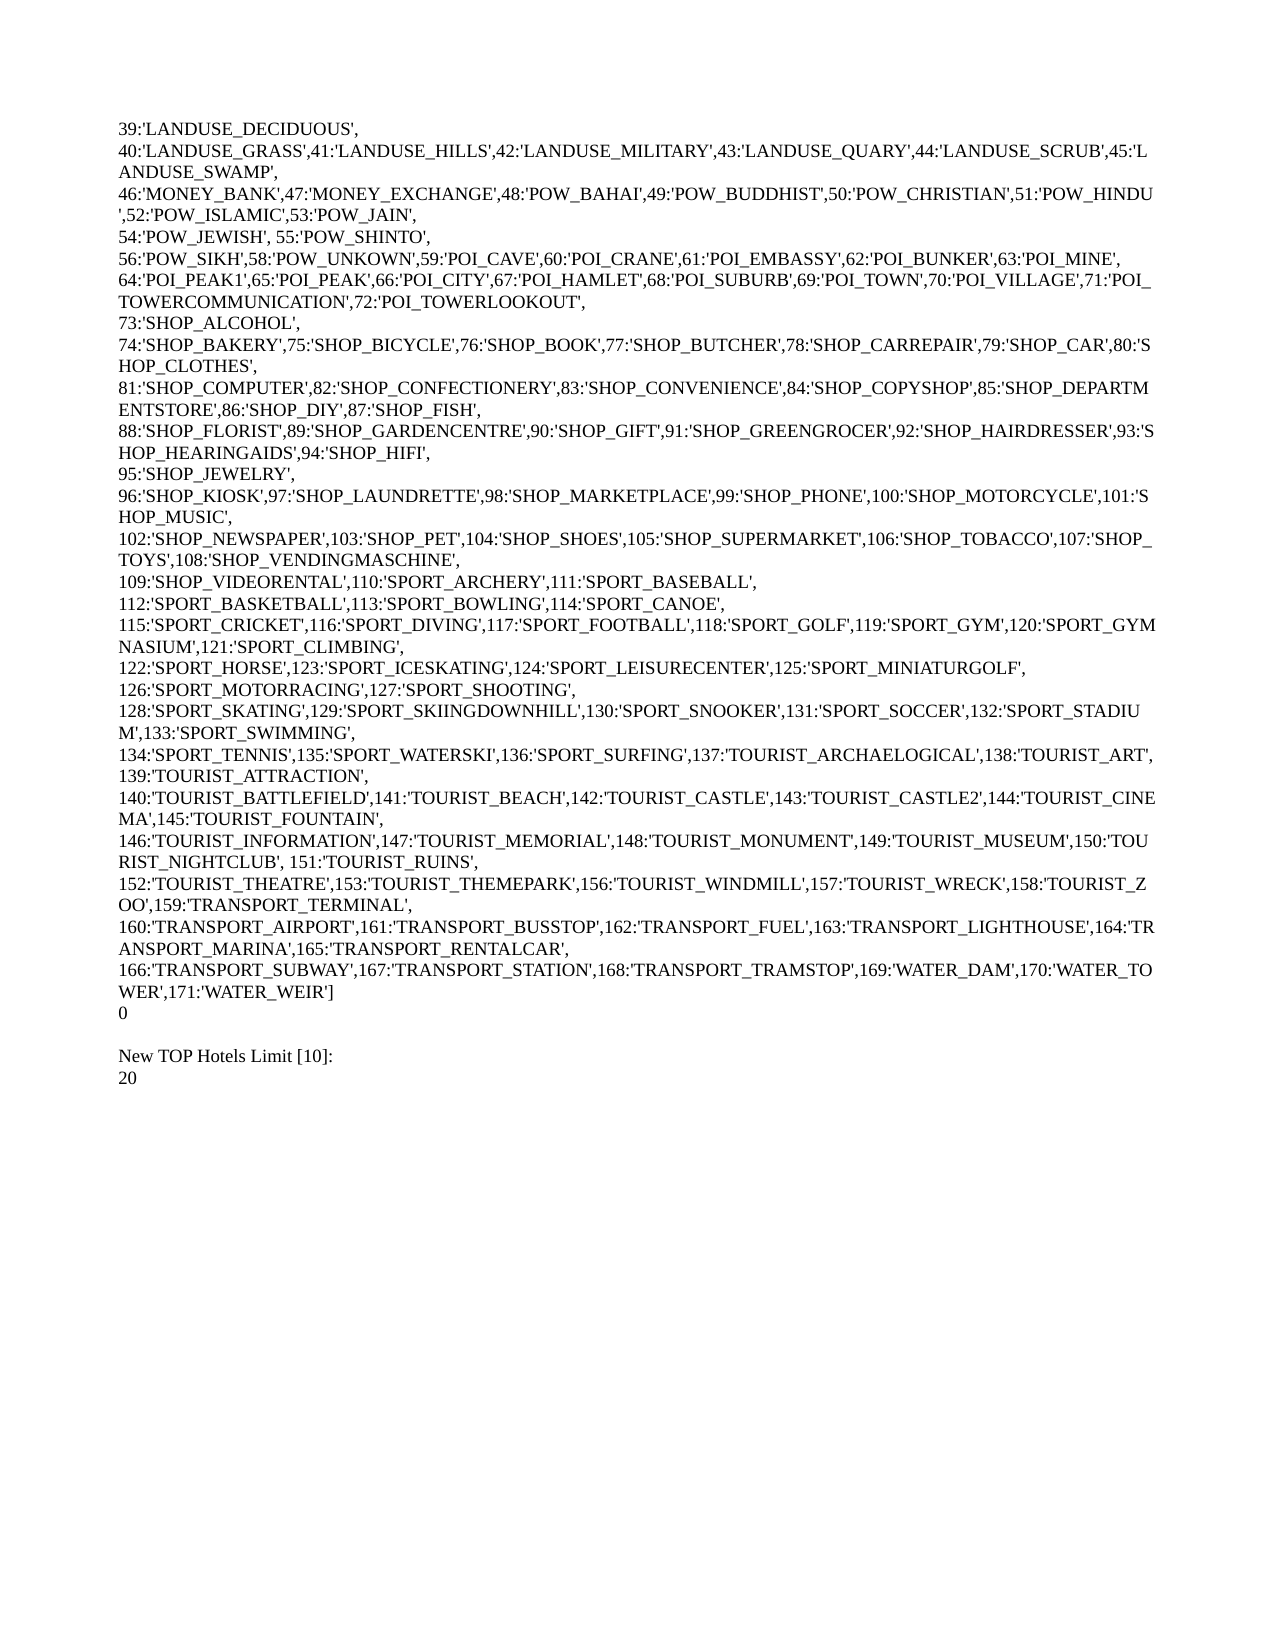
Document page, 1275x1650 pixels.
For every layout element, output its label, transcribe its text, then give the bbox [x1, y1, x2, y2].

text 122:'SPORT_HORSE',123:'SPORT_ICESKATING',124:'SPORT_LEISURECENTER',125:'SPORT_MINIATURGOLF', 126:'SPORT_MOTORRACING',127:'SPORT_SHOOTING', [118, 657, 1157, 700]
text 46:'MONEY_BANK',47:'MONEY_EXCHANGE',48:'POW_BAHAI',49:'POW_BUDDHIST',50:'POW_CHRISTIAN',51:'POW_HINDU',52:'POW_ISLAMIC',53:'POW_JAIN', [118, 183, 1157, 226]
text 81:'SHOP_COMPUTER',82:'SHOP_CONFECTIONERY',83:'SHOP_CONVENIENCE',84:'SHOP_COPYSHOP',85:'SHOP_DEPARTMENTSTORE',86:'SHOP_DIY',87:'SHOP_FISH', [118, 377, 1157, 420]
text 134:'SPORT_TENNIS',135:'SPORT_WATERSKI',136:'SPORT_SURFING',137:'TOURIST_ARCHAELOGICAL',138:'TOURIST_ART',139:'TOURIST_ATTRACTION', [118, 743, 1157, 787]
text 140:'TOURIST_BATTLEFIELD',141:'TOURIST_BEACH',142:'TOURIST_CASTLE',143:'TOURIST_CASTLE2',144:'TOURIST_CINEMA',145:'TOURIST_FOUNTAIN', [118, 787, 1157, 830]
text 166:'TRANSPORT_SUBWAY',167:'TRANSPORT_STATION',168:'TRANSPORT_TRAMSTOP',169:'WATER_DAM',170:'WATER_TOWER',171:'WATER_WEIR'] [118, 959, 1157, 1002]
text 102:'SHOP_NEWSPAPER',103:'SHOP_PET',104:'SHOP_SHOES',105:'SHOP_SUPERMARKET',106:'SHOP_TOBACCO',107:'SHOP_TOYS',108:'SHOP_VENDINGMASCHINE', [118, 528, 1157, 571]
text 115:'SPORT_CRICKET',116:'SPORT_DIVING',117:'SPORT_FOOTBALL',118:'SPORT_GOLF',119:'SPORT_GYM',120:'SPORT_GYMNASIUM',121:'SPORT_CLIMBING', [118, 614, 1157, 657]
text 160:'TRANSPORT_AIRPORT',161:'TRANSPORT_BUSSTOP',162:'TRANSPORT_FUEL',163:'TRANSPORT_LIGHTHOUSE',164:'TRANSPORT_MARINA',165:'TRANSPORT_RENTALCAR', [118, 916, 1157, 959]
text 95:'SHOP_JEWELRY', 96:'SHOP_KIOSK',97:'SHOP_LAUNDRETTE',98:'SHOP_MARKETPLACE',99:'SHOP_PHONE',100:'SHOP_MOTORCYCLE',101:'SHOP_MUSIC', [118, 463, 1157, 528]
text 152:'TOURIST_THEATRE',153:'TOURIST_THEMEPARK',156:'TOURIST_WINDMILL',157:'TOURIST_WRECK',158:'TOURIST_ZOO',159:'TRANSPORT_TERMINAL', [118, 873, 1157, 916]
text 39:'LANDUSE_DECIDUOUS', 40:'LANDUSE_GRASS',41:'LANDUSE_HILLS',42:'LANDUSE_MILITARY',43:'LANDUSE_QUARY',44:'LANDUSE_SCRUB',45:'LANDUSE_SWAMP', [118, 118, 1157, 183]
text 128:'SPORT_SKATING',129:'SPORT_SKIINGDOWNHILL',130:'SPORT_SNOOKER',131:'SPORT_SOCCER',132:'SPORT_STADIUM',133:'SPORT_SWIMMING', [118, 700, 1157, 743]
text 88:'SHOP_FLORIST',89:'SHOP_GARDENCENTRE',90:'SHOP_GIFT',91:'SHOP_GREENGROCER',92:'SHOP_HAIRDRESSER',93:'SHOP_HEARINGAIDS',94:'SHOP_HIFI', [118, 420, 1157, 463]
text 64:'POI_PEAK1',65:'POI_PEAK',66:'POI_CITY',67:'POI_HAMLET',68:'POI_SUBURB',69:'POI_TOWN',70:'POI_VILLAGE',71:'POI_TOWERCOMMUNICATION',72:'POI_TOWERLOOKOUT', [118, 269, 1157, 312]
text 109:'SHOP_VIDEORENTAL',110:'SPORT_ARCHERY',111:'SPORT_BASEBALL', 112:'SPORT_BASKETBALL',113:'SPORT_BOWLING',114:'SPORT_CANOE', [118, 571, 1157, 614]
text 146:'TOURIST_INFORMATION',147:'TOURIST_MEMORIAL',148:'TOURIST_MONUMENT',149:'TOURIST_MUSEUM',150:'TOURIST_NIGHTCLUB', 151:'TOURIST_RUINS', [118, 830, 1157, 873]
text 20 [118, 1067, 1157, 1088]
text 0 [118, 1002, 1157, 1024]
text 54:'POW_JEWISH', 55:'POW_SHINTO', 56:'POW_SIKH',58:'POW_UNKOWN',59:'POI_CAVE',60:'POI_CRANE',61:'POI_EMBASSY',62:'POI_BUNKER',63:'POI_MINE', [118, 226, 1157, 269]
text 73:'SHOP_ALCOHOL', 74:'SHOP_BAKERY',75:'SHOP_BICYCLE',76:'SHOP_BOOK',77:'SHOP_BUTCHER',78:'SHOP_CARREPAIR',79:'SHOP_CAR',80:'SHOP_CLOTHES', [118, 312, 1157, 377]
text New TOP Hotels Limit [10]: [118, 1045, 1157, 1067]
